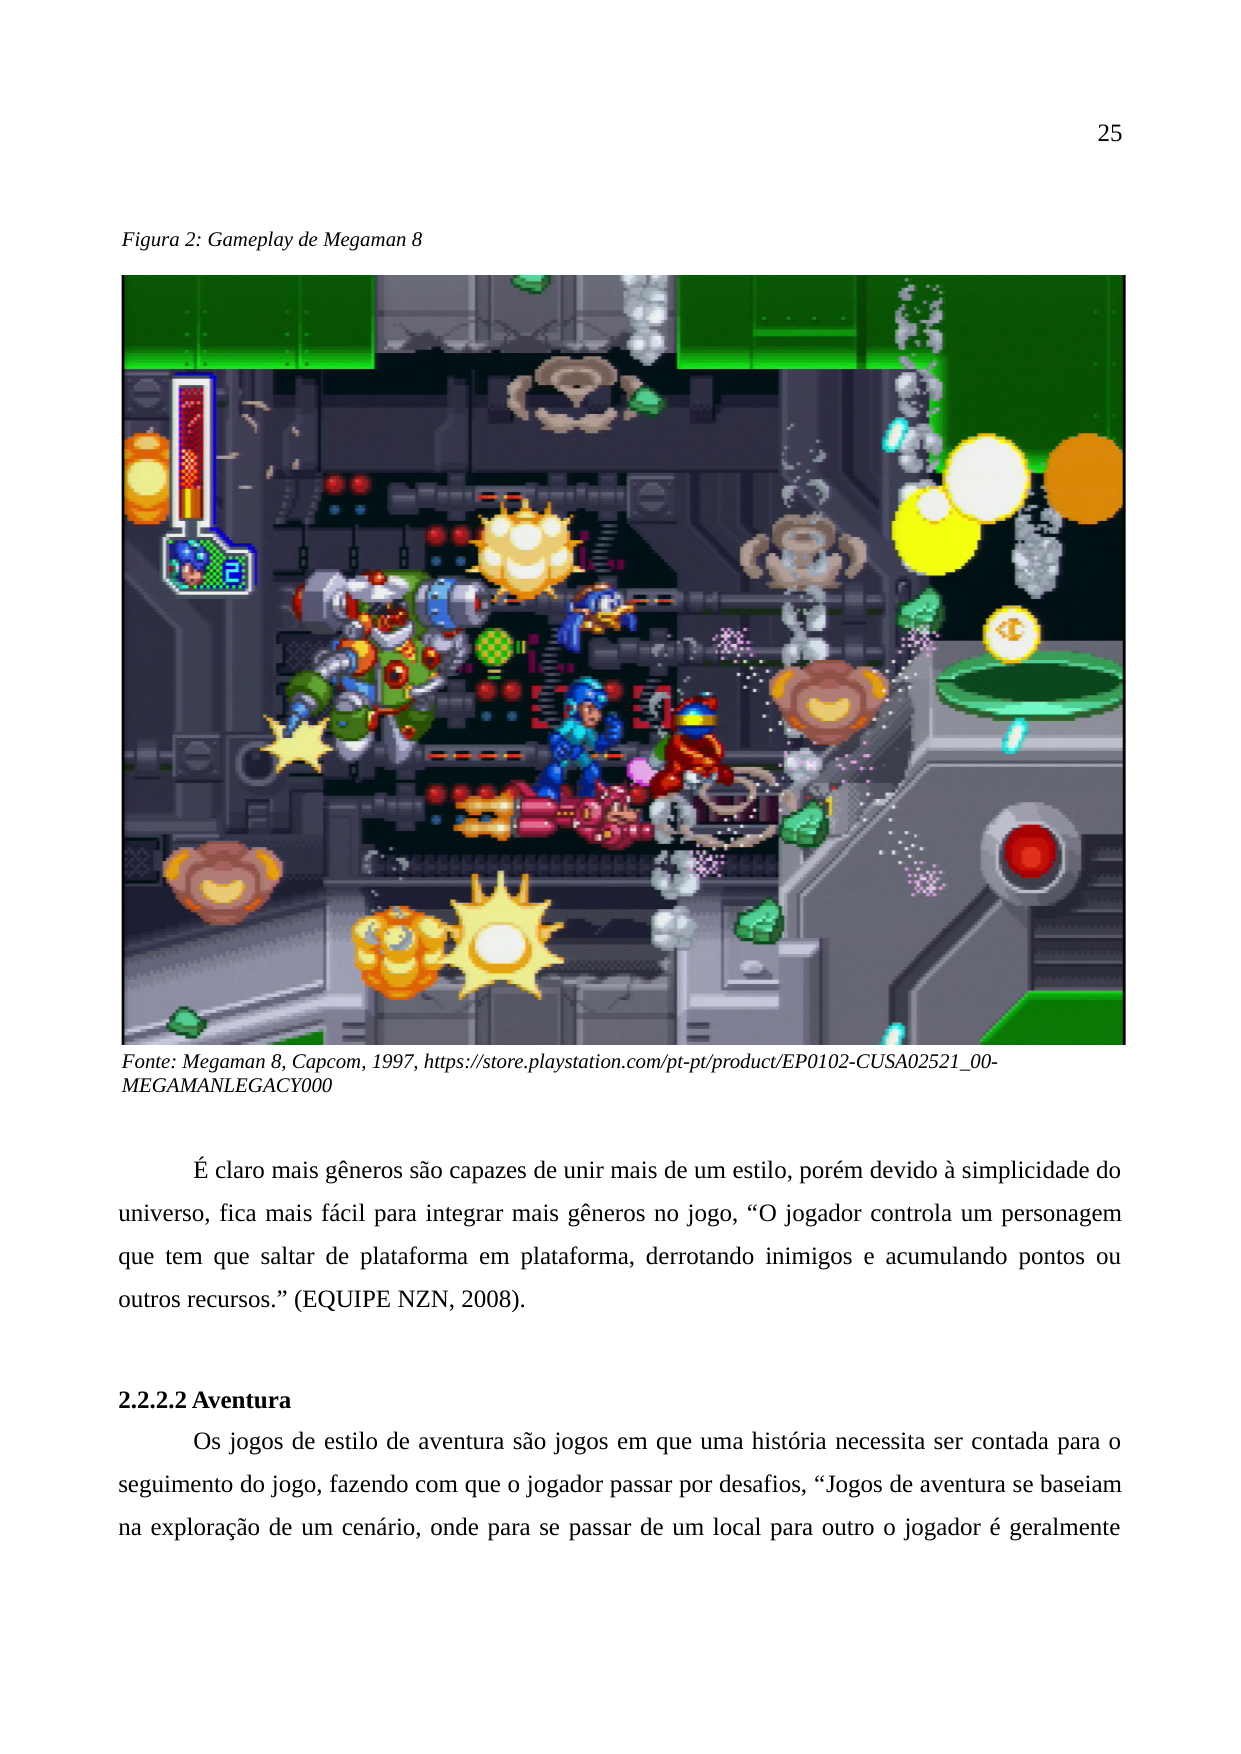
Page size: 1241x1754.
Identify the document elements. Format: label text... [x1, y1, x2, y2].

text É claro mais gêneros são capazes de unir mais de um estilo, porém devido à simplicidade do universo, fica mais fácil para integrar mais gêneros no jogo, “O jogador controla um personagem que tem que saltar de plataforma em plataforma, derrotando inimigos e acumulando pontos ou outros recursos.” (EQUIPE NZN, 2008). [118, 1155, 1122, 1313]
subtitle 2.2.2.2 Aventura [118, 1385, 1122, 1414]
text Fonte: Megaman 8, Capcom, 1997, https://store.playstation.com/pt-pt/product/EP0102-CUSA02521_00-MEGAMANLEGACY000 [122, 1045, 1126, 1097]
picture [121, 275, 1126, 1045]
text Figura 2: Gameplay de Megaman 8 [122, 227, 1126, 251]
text Os jogos de estilo de aventura são jogos em que uma história necessita ser contada para o seguimento do jogo, fazendo com que o jogador passar por desafios, “Jogos de aventura se baseiam na exploração de um cenário, onde para se passar de um local para outro o jogador é geralmente [118, 1426, 1122, 1541]
